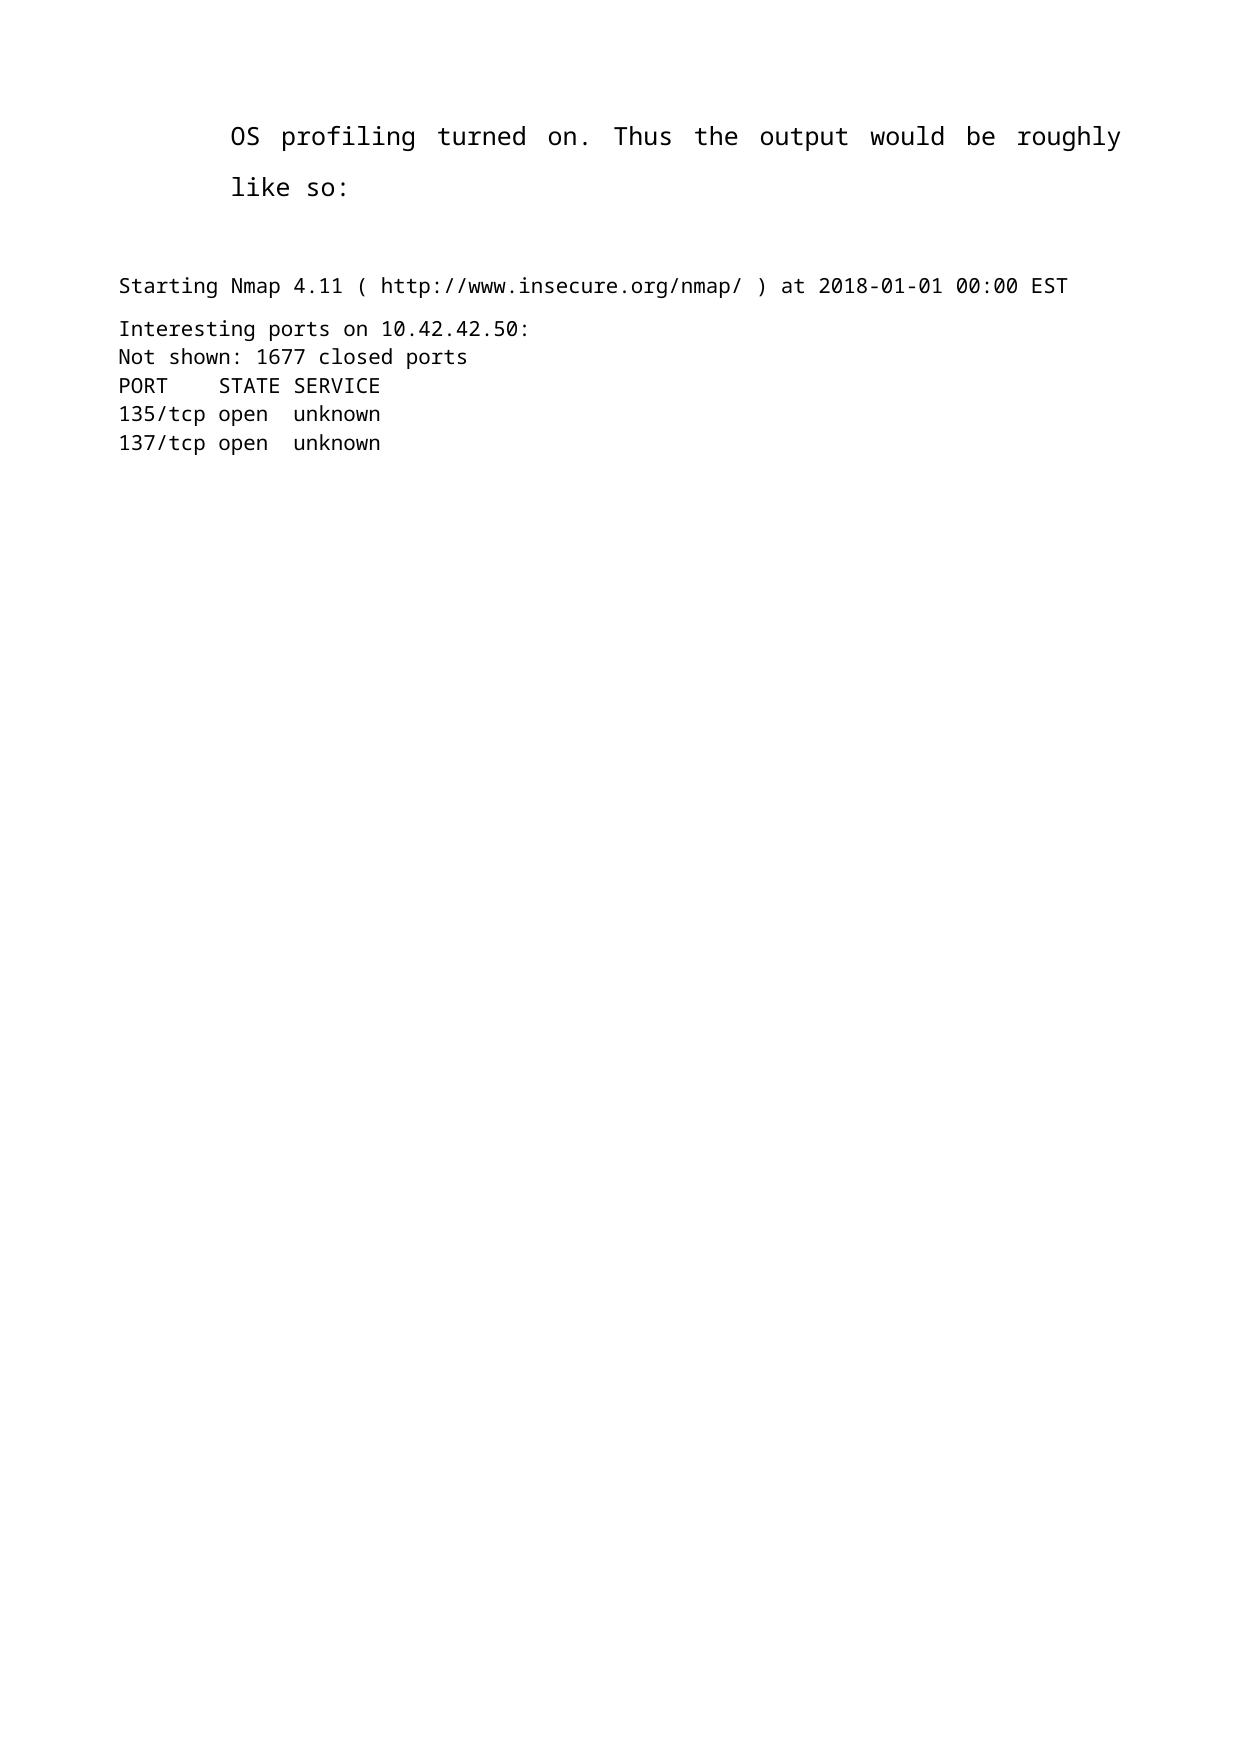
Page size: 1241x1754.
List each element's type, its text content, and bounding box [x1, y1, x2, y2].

text 135/tcp open unknown [118, 399, 1122, 428]
text Interesting ports on 10.42.42.50: [118, 314, 1122, 342]
list OS profiling turned on. Thus the output would be roughly like so: [165, 118, 1122, 203]
text 137/tcp open unknown [118, 428, 1122, 456]
text Starting Nmap 4.11 ( http://www.insecure.org/nmap/ ) at 2018-01-01 00:00 EST [118, 271, 1122, 300]
text PORT STATE SERVICE [118, 371, 1122, 399]
text Not shown: 1677 closed ports [118, 342, 1122, 371]
